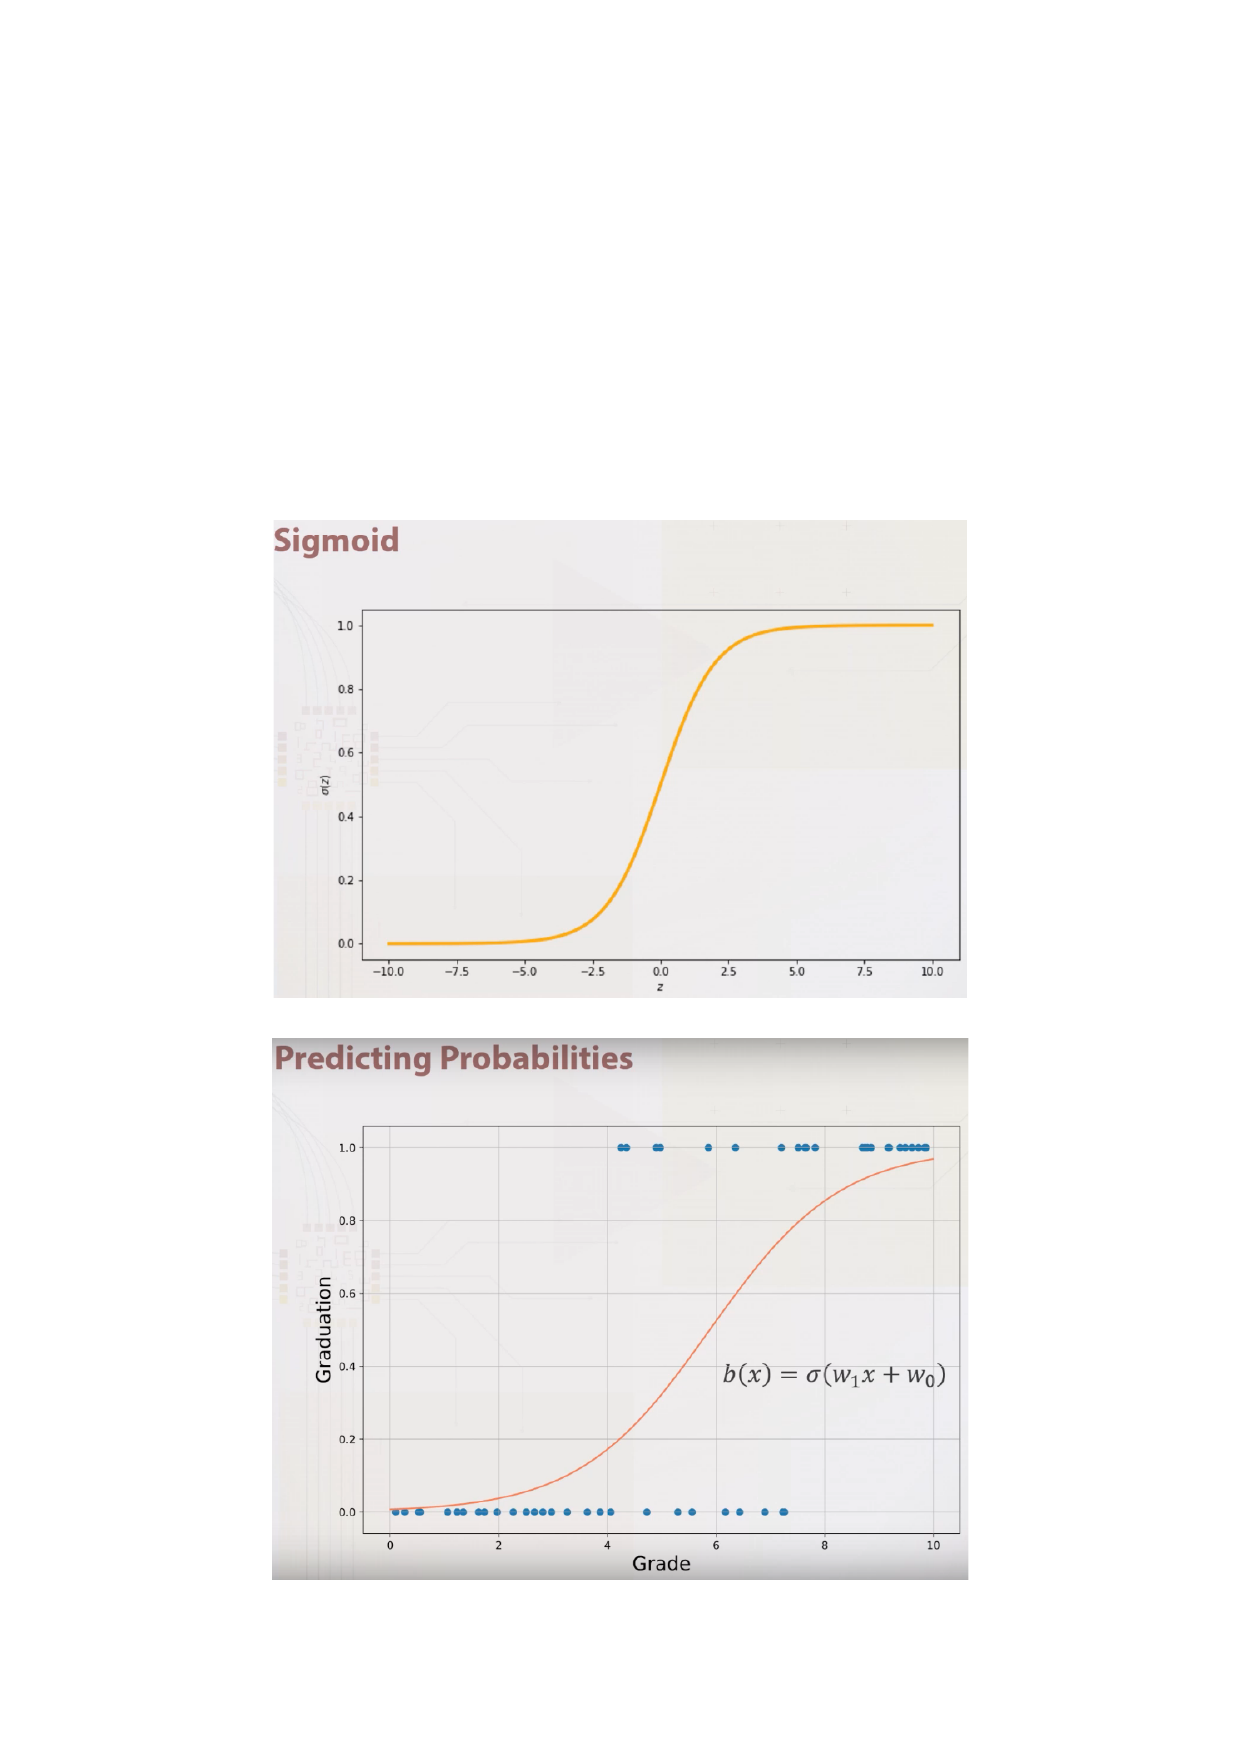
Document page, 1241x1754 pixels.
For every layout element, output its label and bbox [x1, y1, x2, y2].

picture [272, 1038, 969, 1580]
picture [273, 520, 967, 998]
